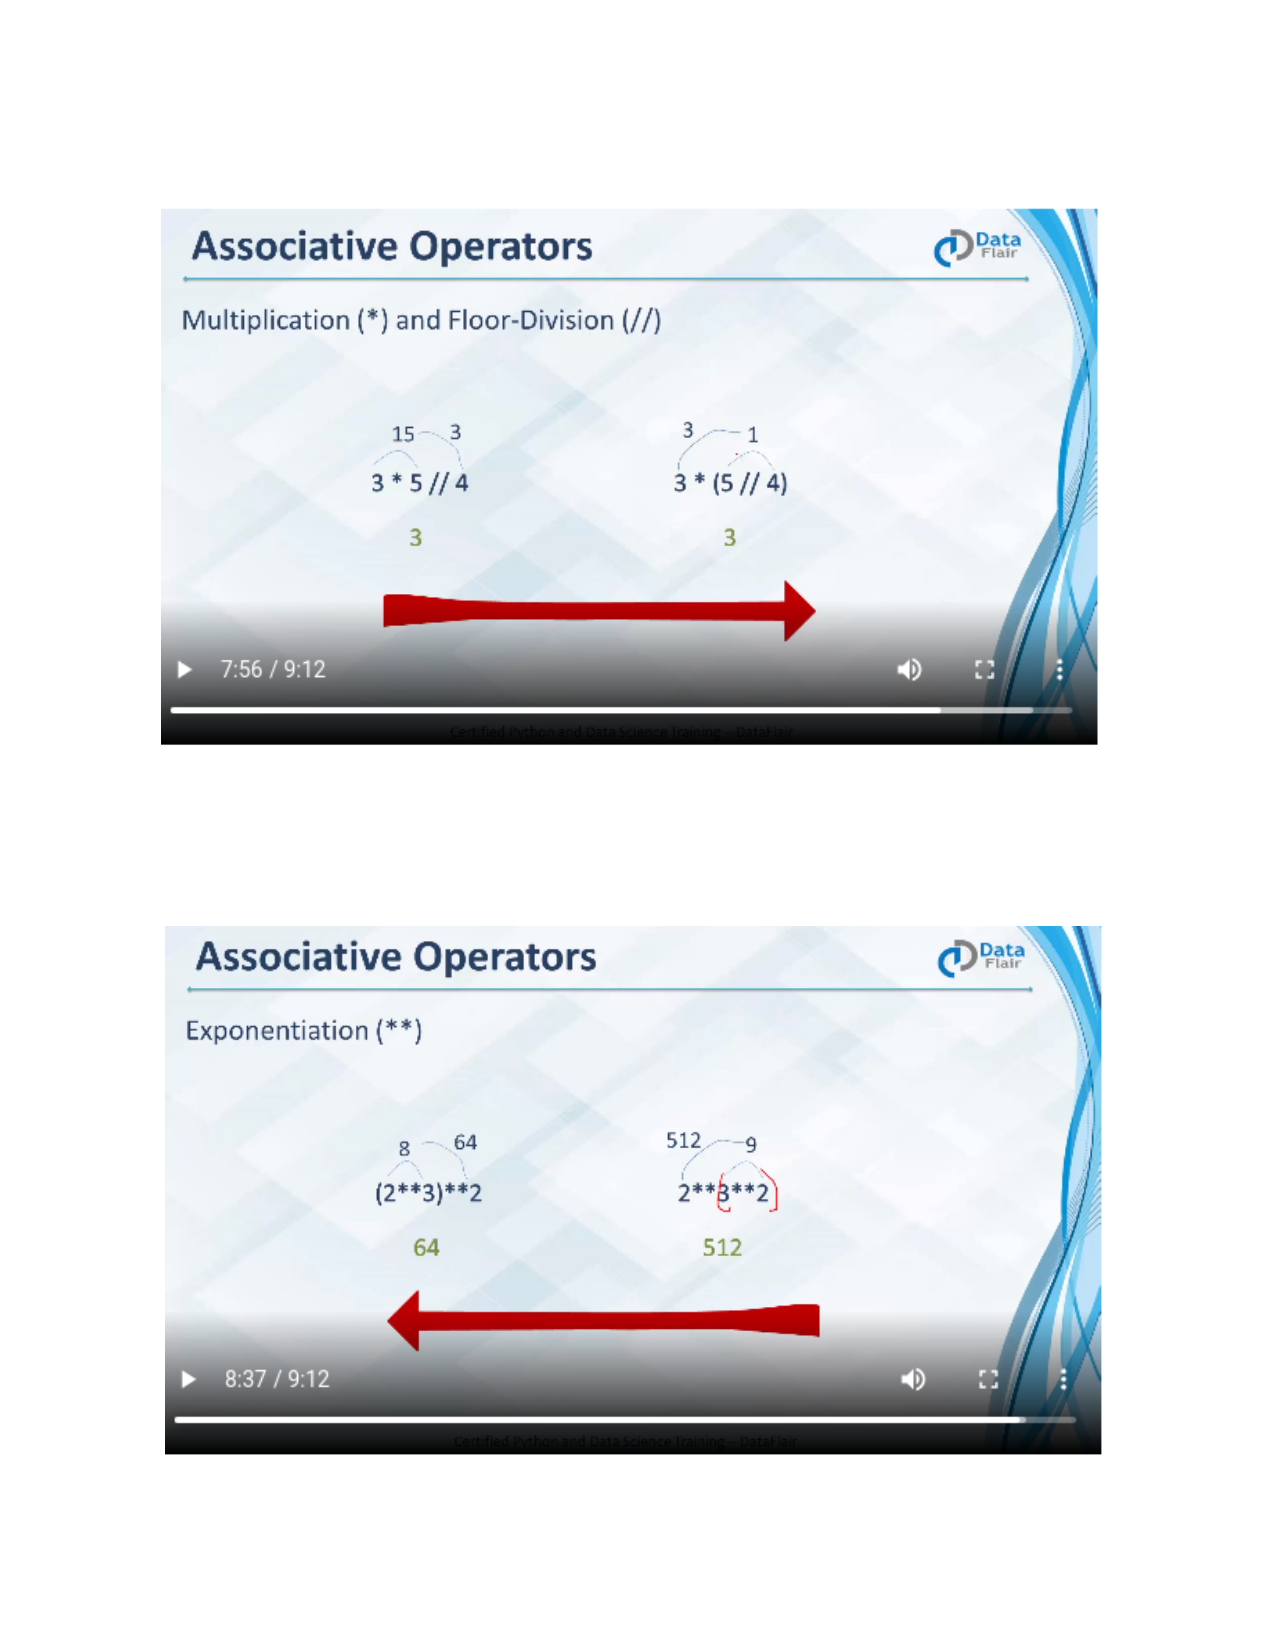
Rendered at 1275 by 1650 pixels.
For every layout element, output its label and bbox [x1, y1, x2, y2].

picture [165, 926, 1111, 1464]
picture [161, 206, 1114, 756]
